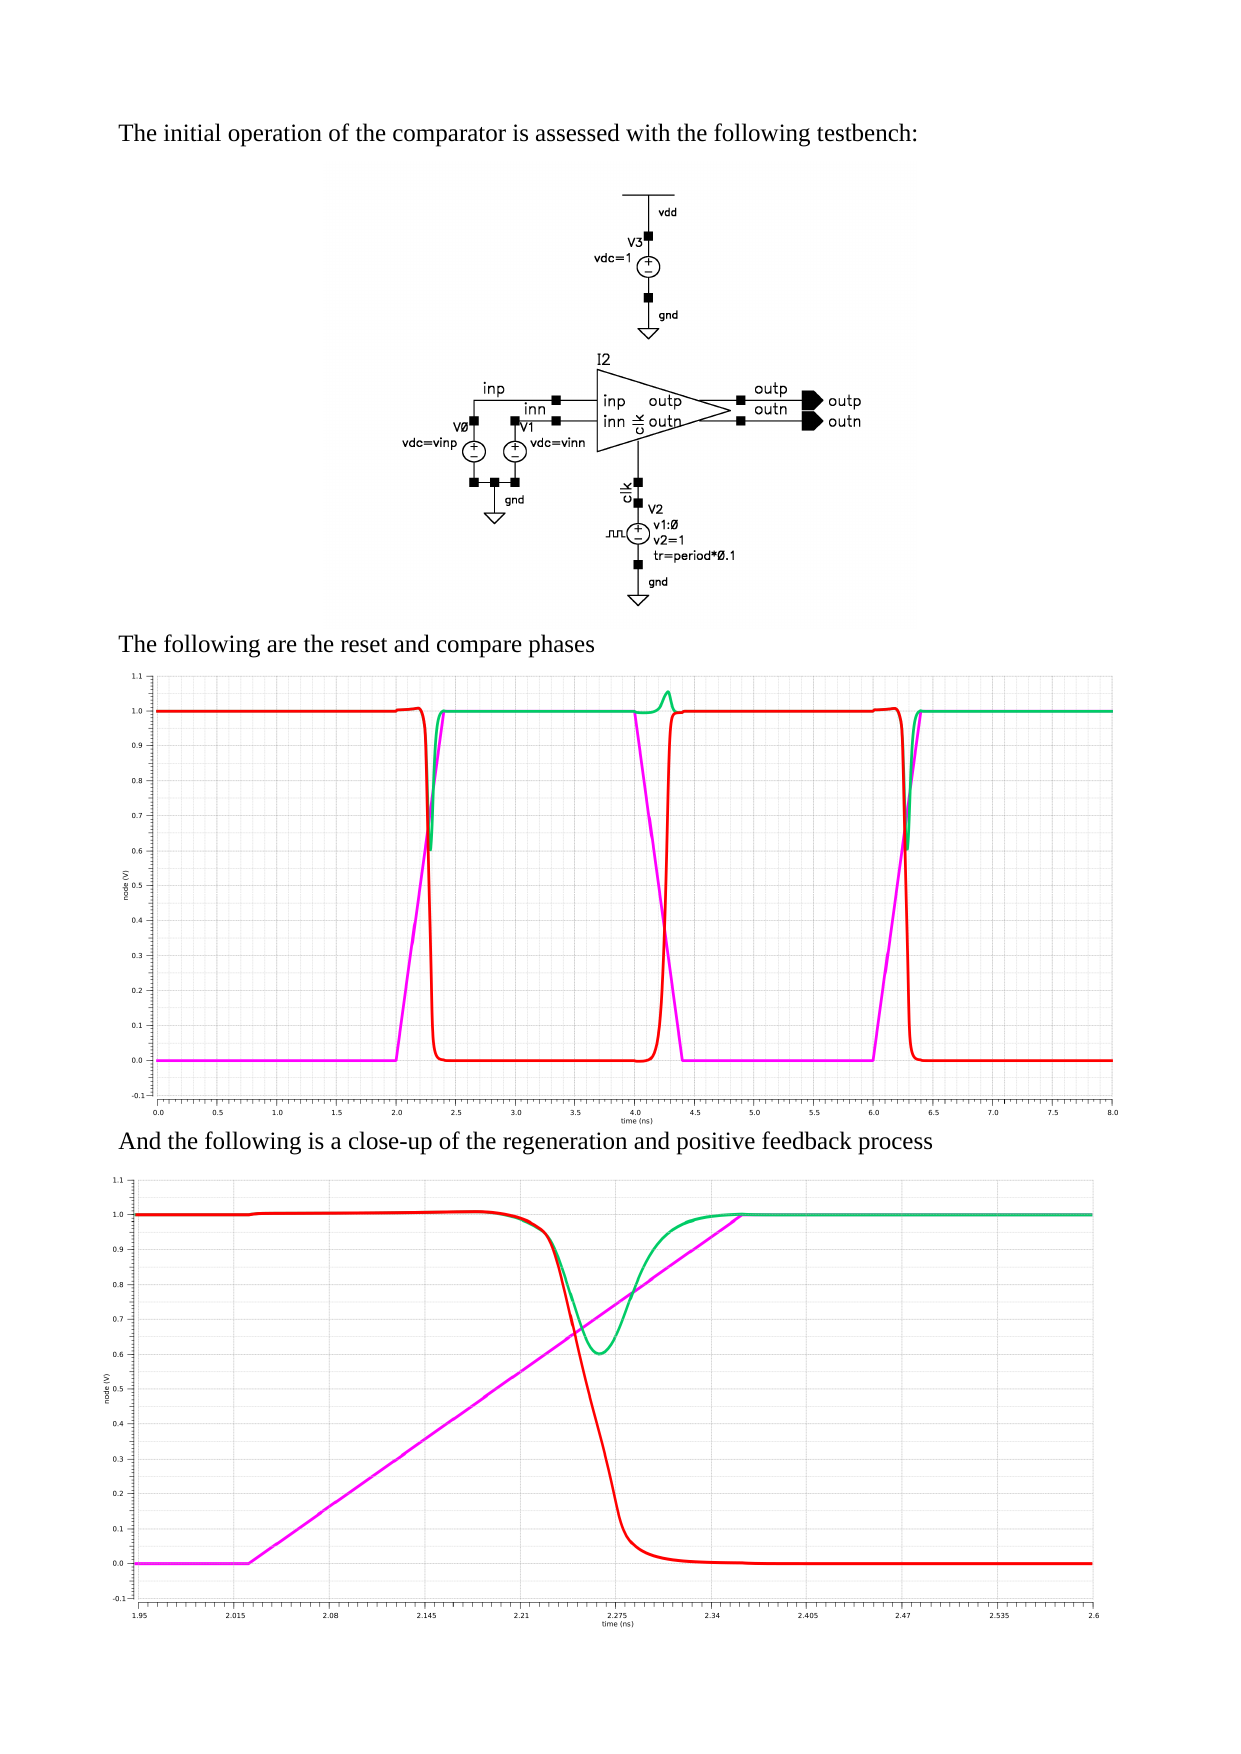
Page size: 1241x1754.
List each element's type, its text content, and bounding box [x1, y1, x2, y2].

picture [99, 1163, 1104, 1630]
text The initial operation of the comparator is assessed with the following testbench: [118, 118, 1122, 147]
text The following are the reset and compare phases [118, 161, 1122, 658]
picture [323, 161, 917, 629]
picture [118, 659, 1123, 1127]
text And the following is a close-up of the regeneration and positive feedback process [118, 1127, 1122, 1155]
